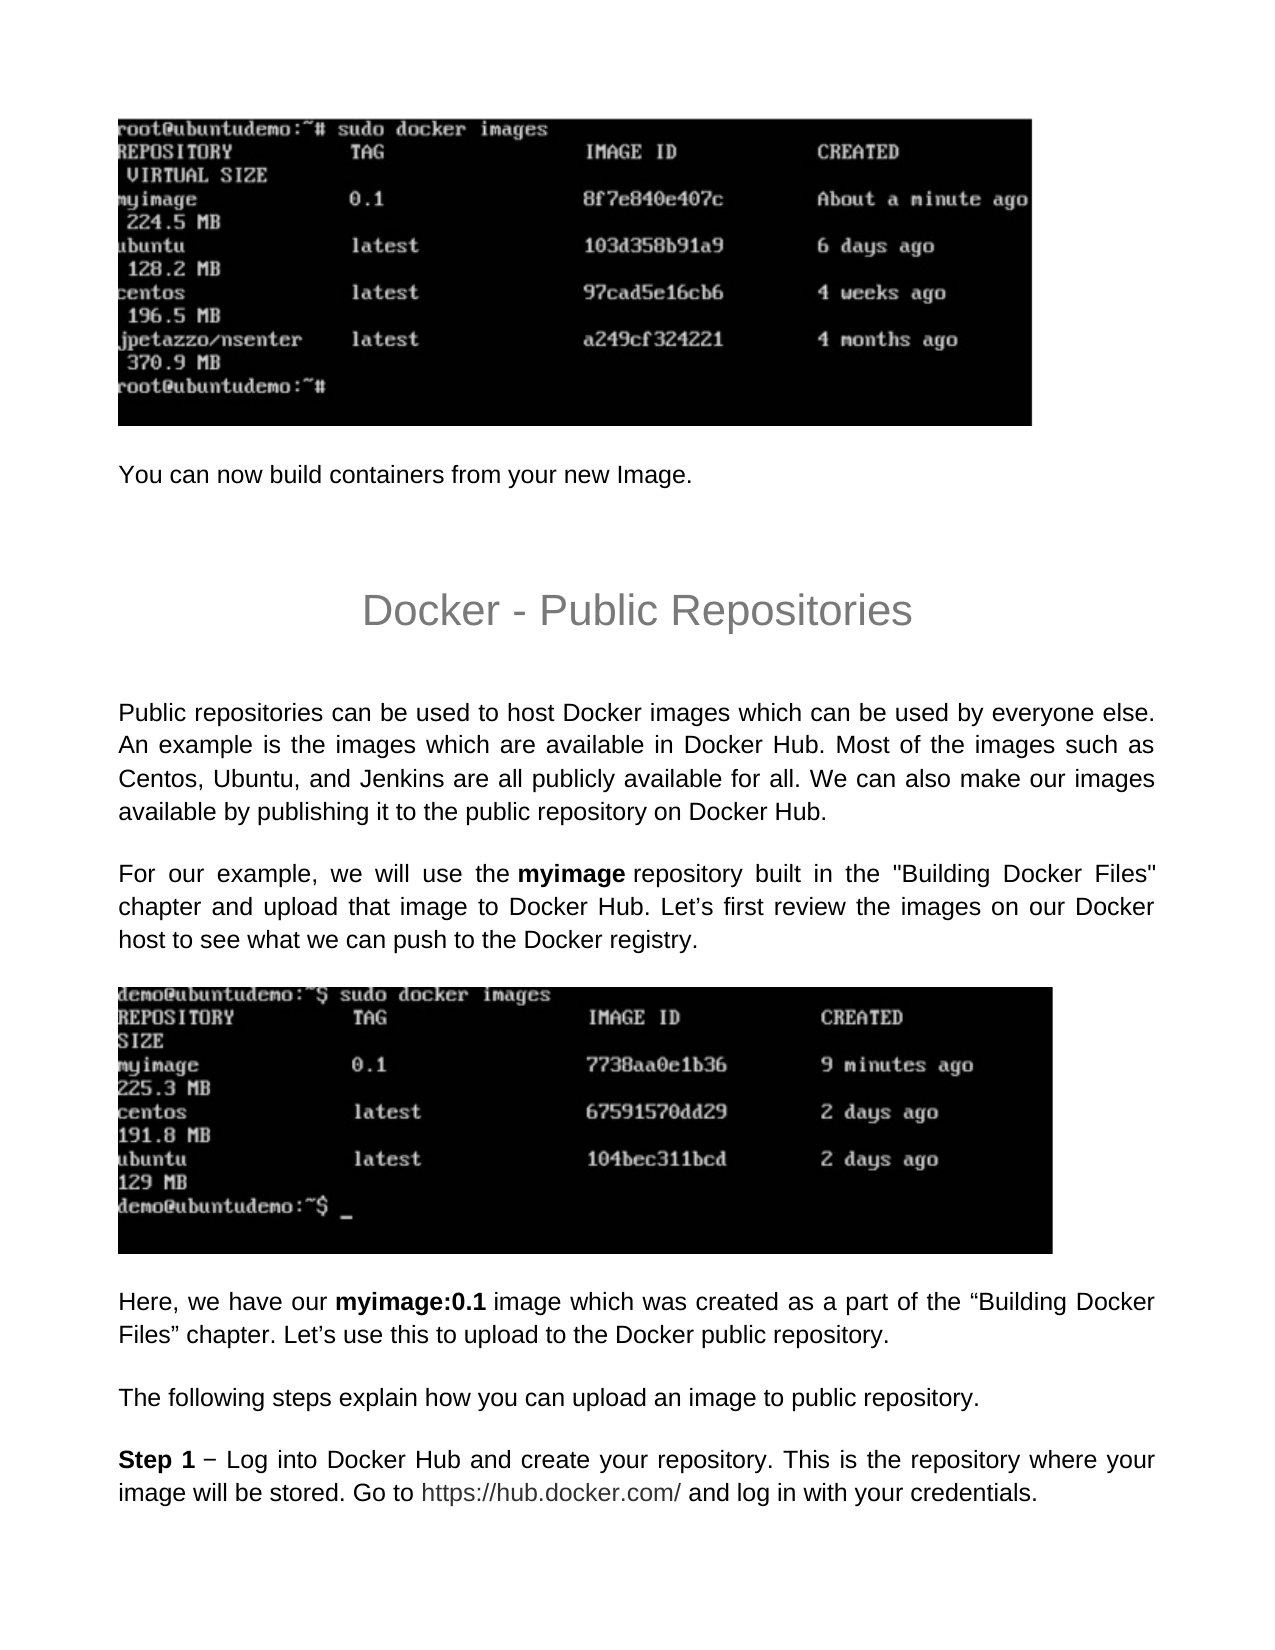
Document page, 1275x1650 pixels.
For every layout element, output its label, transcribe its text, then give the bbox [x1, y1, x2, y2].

text Step 1 − Log into Docker Hub and create your repository. This is the repository where your image will be stored. Go to https://hub.docker.com/ and log in with your credentials. [118, 1445, 1157, 1507]
text You can now build containers from your new Image. [118, 460, 1157, 488]
text Here, we have our myimage:0.1 image which was created as a part of the “Building Docker Files” chapter. Let’s use this to upload to the Docker public repository. [118, 1287, 1157, 1349]
picture [118, 987, 1053, 1254]
text The following steps explain how you can upload an image to public repository. [118, 1382, 1157, 1411]
picture [118, 118, 1033, 426]
text Public repositories can be used to host Docker images which can be used by everyone else. An example is the images which are available in Docker Hub. Most of the images such as Centos, Ubuntu, and Jenkins are all publicly available for all. We can also make our images available by publishing it to the public repository on Docker Hub. [118, 697, 1157, 825]
subtitle Docker - Public Repositories [118, 585, 1157, 635]
text For our example, we will use the myimage repository built in the "Building Docker Files" chapter and upload that image to Docker Hub. Let’s first review the images on our Docker host to see what we can push to the Docker registry. [118, 859, 1157, 954]
